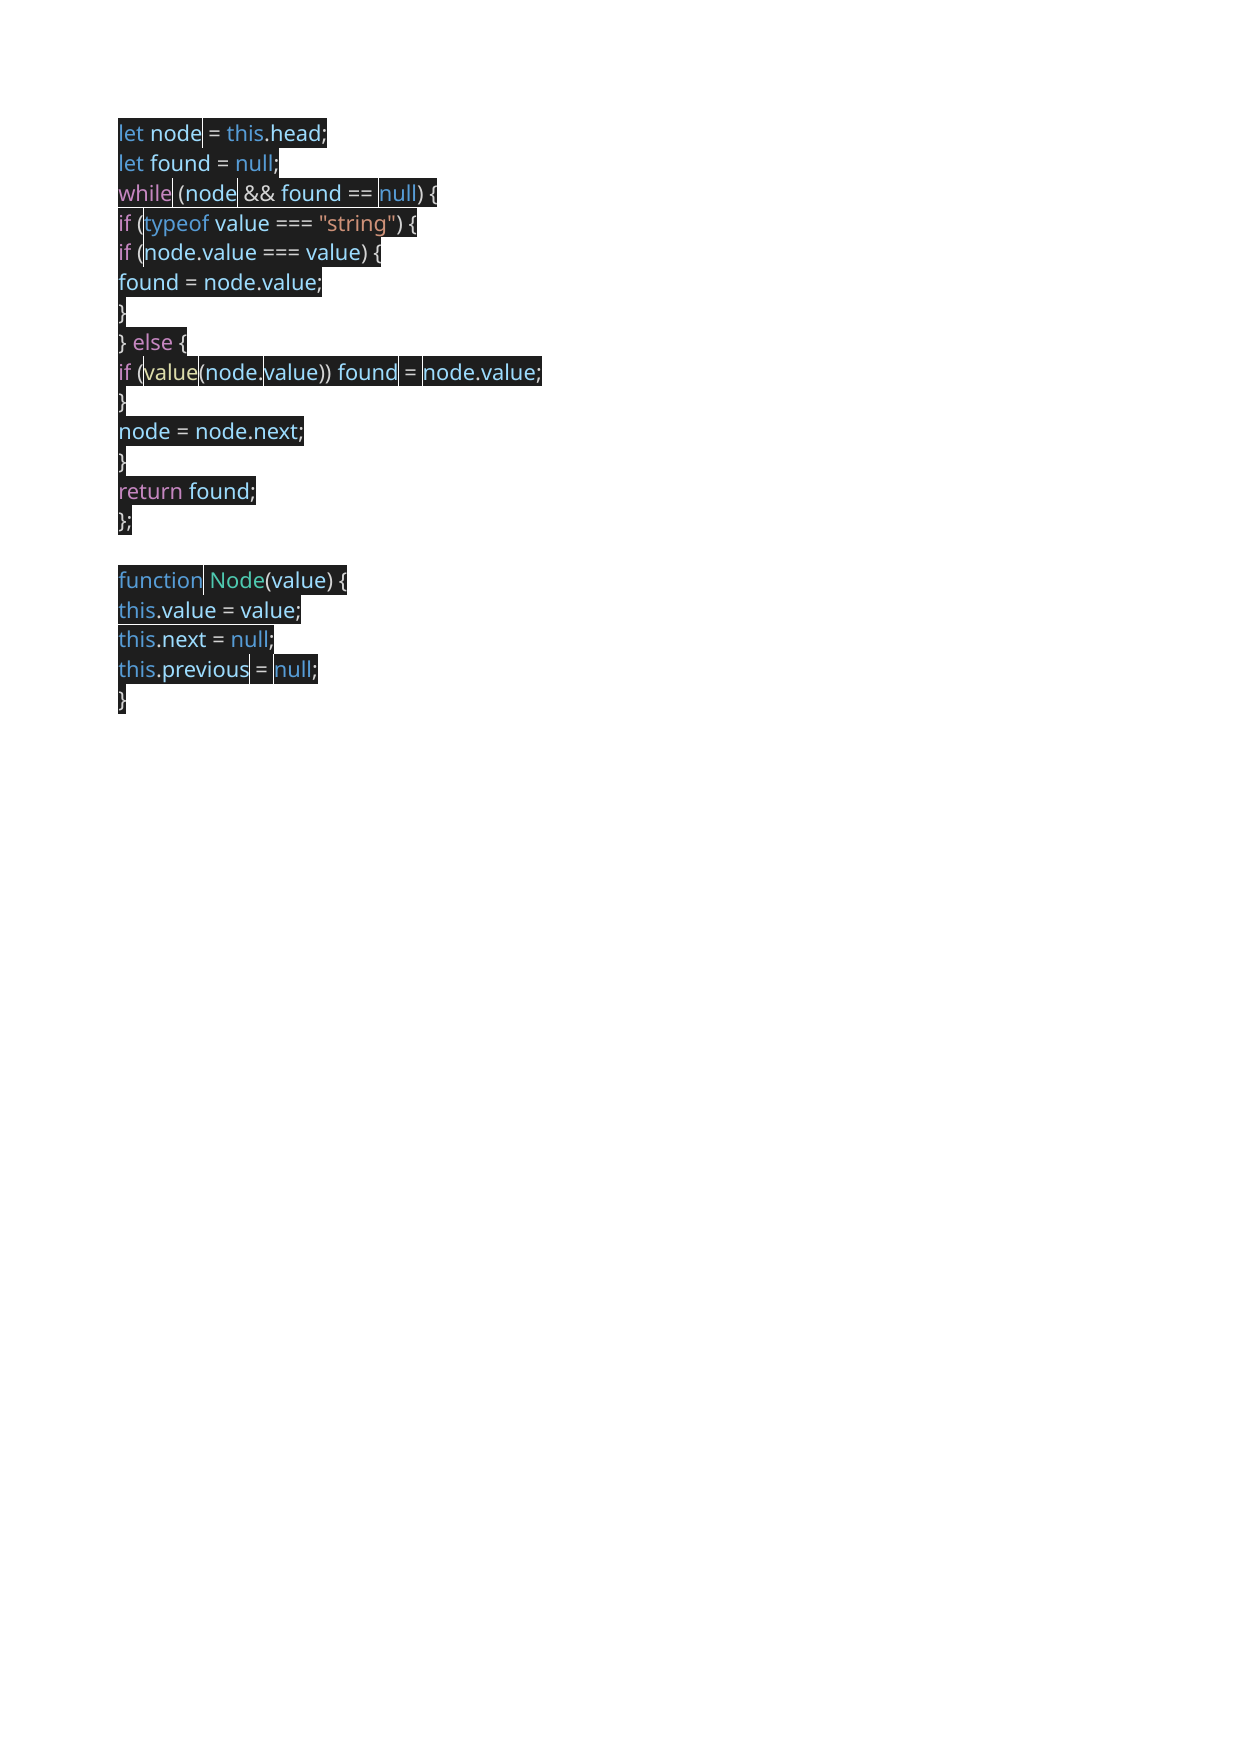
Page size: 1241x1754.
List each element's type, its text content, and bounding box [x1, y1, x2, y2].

text found = node.value; [118, 267, 1122, 297]
text this.next = null; [118, 624, 1122, 654]
text this.previous = null; [118, 654, 1122, 684]
text node = node.next; [118, 416, 1122, 446]
text while (node && found == null) { [118, 178, 1122, 207]
text }; [118, 505, 1122, 535]
text } [118, 297, 1122, 327]
text if (node.value === value) { [118, 237, 1122, 267]
text let node = this.head; [118, 118, 1122, 148]
text } [118, 386, 1122, 416]
text } else { [118, 327, 1122, 356]
text if (typeof value === "string") { [118, 207, 1122, 237]
text return found; [118, 476, 1122, 505]
text if (value(node.value)) found = node.value; [118, 356, 1122, 386]
text this.value = value; [118, 595, 1122, 624]
text } [118, 446, 1122, 476]
text let found = null; [118, 148, 1122, 178]
text } [118, 684, 1122, 714]
text function Node(value) { [118, 565, 1122, 595]
